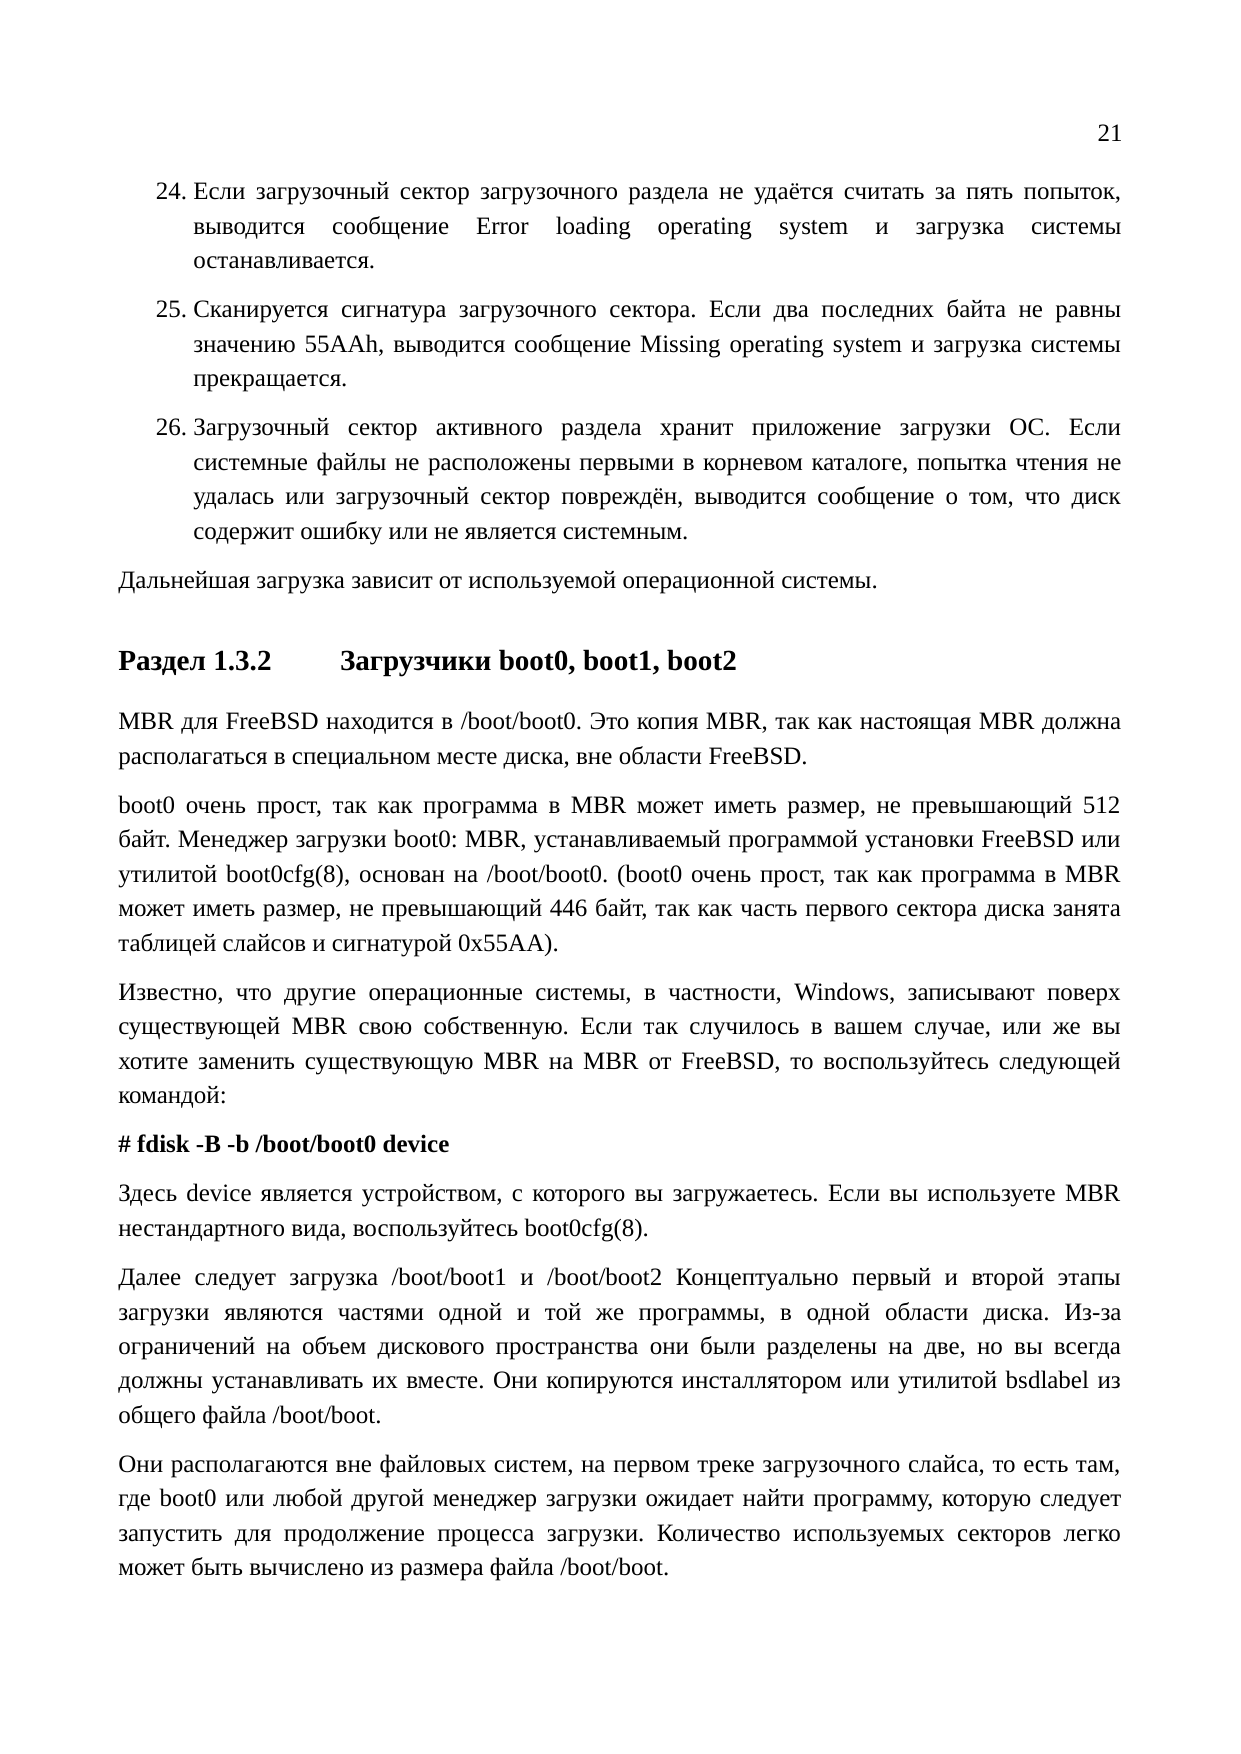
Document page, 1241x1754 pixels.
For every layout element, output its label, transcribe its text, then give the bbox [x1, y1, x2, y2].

text Здесь device является устройством, с которого вы загружаетесь. Если вы используете MBR нестандартного вида, воспользуйтесь boot0cfg(8). [118, 1178, 1122, 1242]
subtitle Загрузчики boot0, boot1, boot2 [118, 643, 1122, 677]
text boot0 очень прост, так как программа в MBR может иметь размер, не превышающий 512 байт. Менеджер загрузки boot0: MBR, устанавливаемый программой установки FreeBSD или утилитой boot0cfg(8), основан на /boot/boot0. (boot0 очень прост, так как программа в MBR может иметь размер, не превышающий 446 байт, так как часть первого сектора диска занята таблицей слайсов и сигнатурой 0x55AA). [118, 790, 1122, 957]
list Если загрузочный сектор загрузочного раздела не удаётся считать за пять попыток, выводится сообщение Error loading operating system и загрузка системы останавливается. [156, 176, 1122, 274]
list Сканируется сигнатура загрузочного сектора. Если два последних байта не равны значению 55AAh, выводится сообщение Missing operating system и загрузка системы прекращается. [156, 294, 1122, 392]
text Дальнейшая загрузка зависит от используемой операционной системы. [118, 565, 1122, 594]
text Известно, что другие операционные системы, в частности, Windows, записывают поверх существующей MBR свою собственную. Если так случилось в вашем случае, или же вы хотите заменить существующую MBR на MBR от FreeBSD, то воспользуйтесь следующей командой: [118, 977, 1122, 1109]
list Загрузочный сектор активного раздела хранит приложение загрузки ОС. Если системные файлы не расположены первыми в корневом каталоге, попытка чтения не удалась или загрузочный сектор повреждён, выводится сообщение о том, что диск содержит ошибку или не является системным. [156, 412, 1122, 544]
text Далее следует загрузка /boot/boot1 и /boot/boot2 Концептуально первый и второй этапы загрузки являются частями одной и той же программы, в одной области диска. Из-за ограничений на объем дискового пространства они были разделены на две, но вы всегда должны устанавливать их вместе. Они копируются инсталлятором или утилитой bsdlabel из общего файла /boot/boot. [118, 1262, 1122, 1429]
text Они располагаются вне файловых систем, на первом треке загрузочного слайса, то есть там, где boot0 или любой другой менеджер загрузки ожидает найти программу, которую следует запустить для продолжение процесса загрузки. Количество используемых секторов легко может быть вычислено из размера файла /boot/boot. [118, 1449, 1122, 1581]
text # fdisk -B -b /boot/boot0 device [118, 1129, 1122, 1158]
text MBR для FreeBSD находится в /boot/boot0. Это копия MBR, так как настоящая MBR должна располагаться в специальном месте диска, вне области FreeBSD. [118, 706, 1122, 770]
